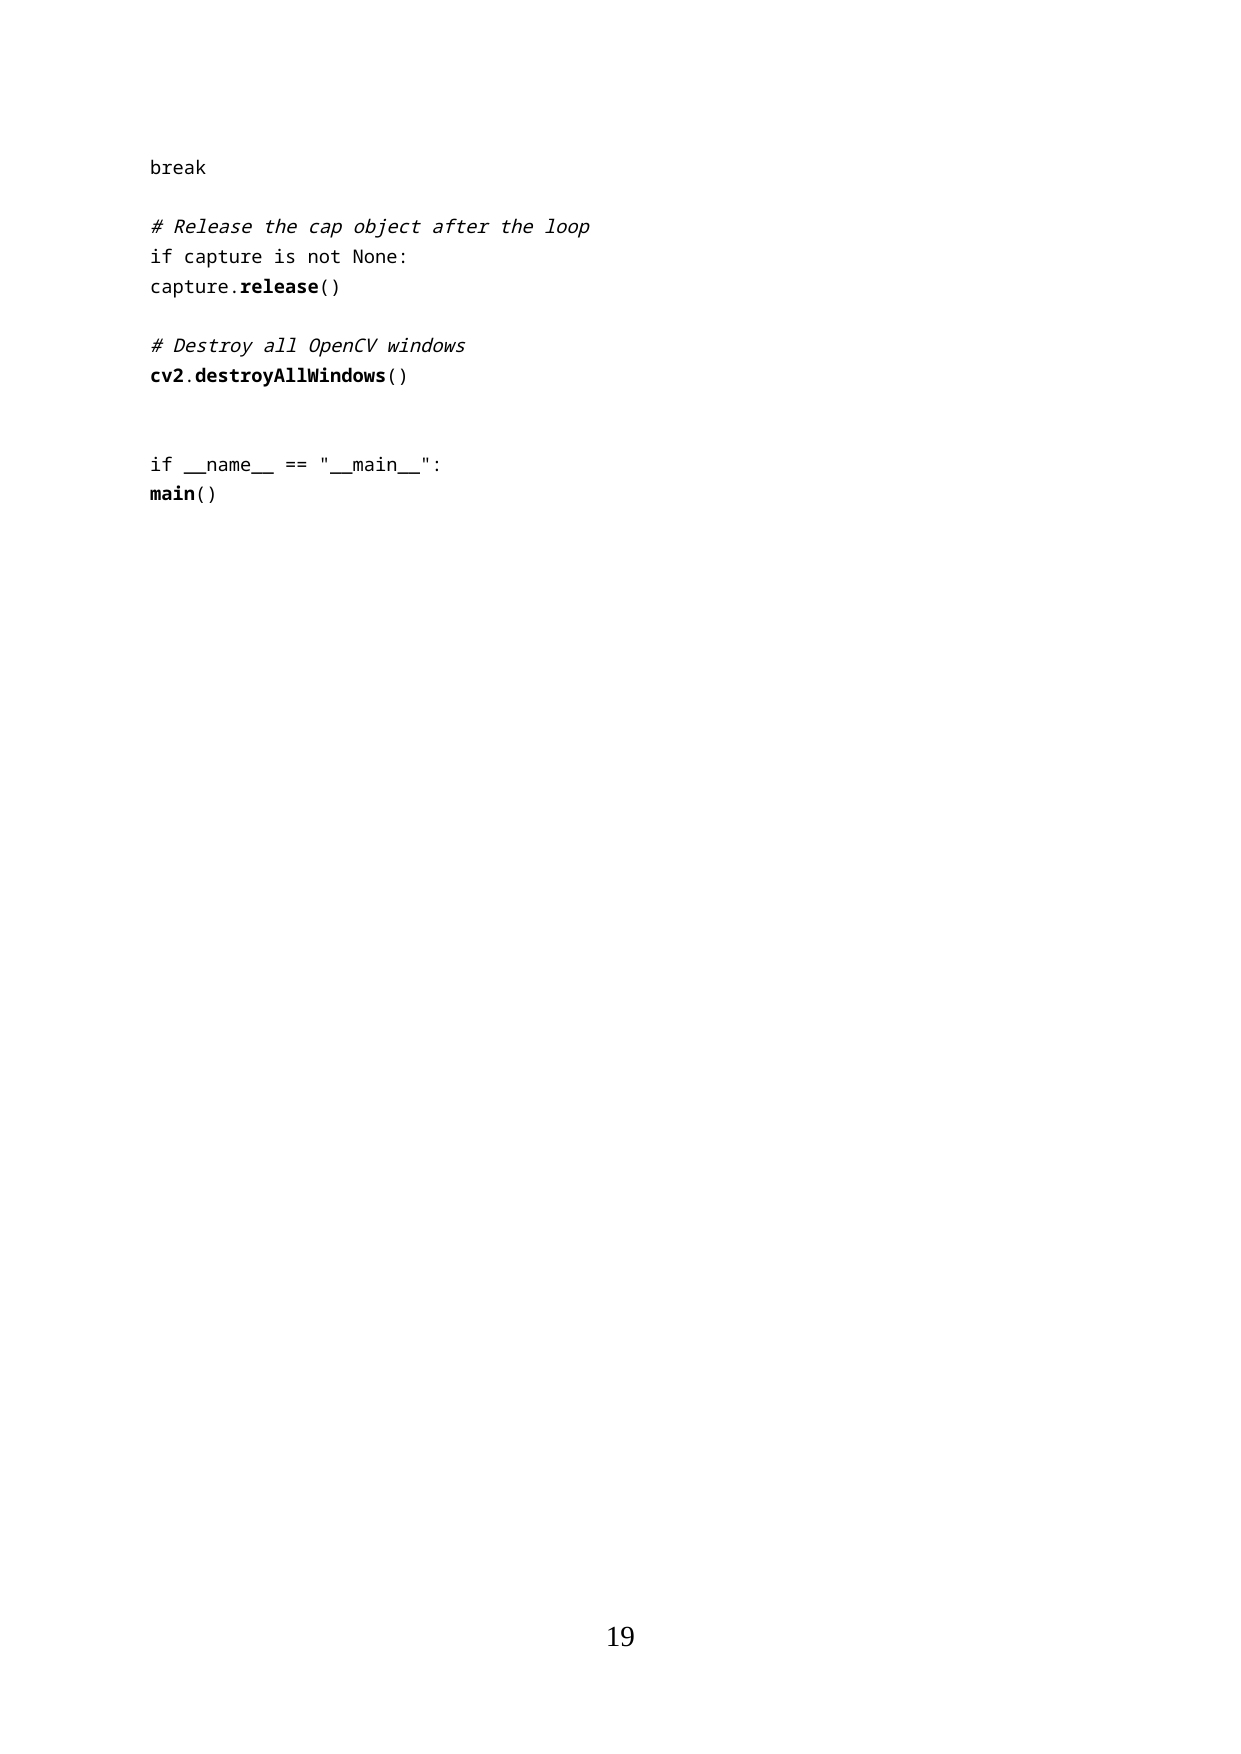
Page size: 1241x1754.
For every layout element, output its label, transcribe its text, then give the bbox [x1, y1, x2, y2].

text if __name__ == "__main__": [150, 447, 1090, 476]
text # Destroy all OpenCV windows [150, 328, 1090, 358]
text # Release the cap object after the loop [150, 209, 1090, 239]
text break [150, 150, 1090, 180]
text capture.release() [150, 269, 1090, 298]
text cv2.destroyAllWindows() [150, 358, 1090, 387]
text if capture is not None: [150, 239, 1090, 269]
text main() [150, 476, 1090, 506]
